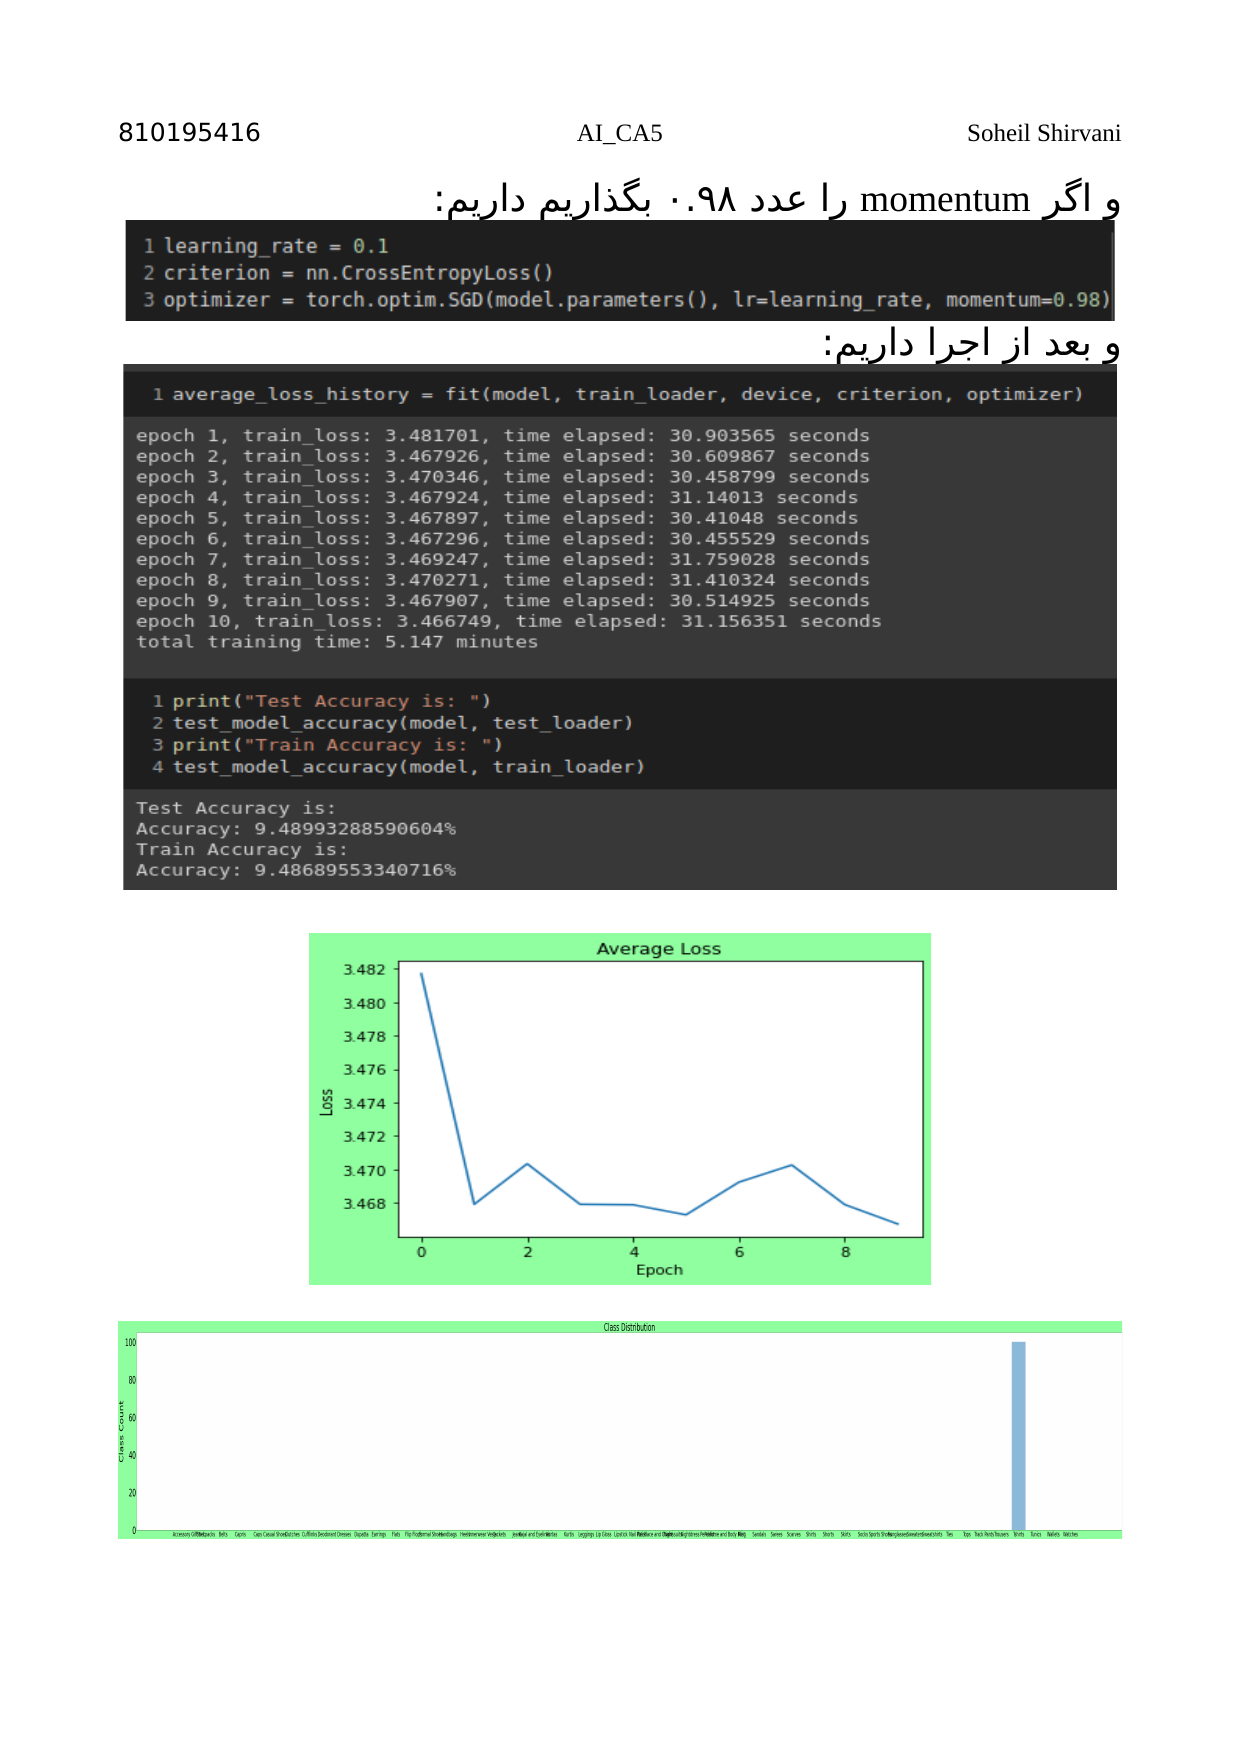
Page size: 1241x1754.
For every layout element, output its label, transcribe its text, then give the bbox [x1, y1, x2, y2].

picture [118, 1321, 1123, 1539]
picture [309, 933, 932, 1285]
picture [123, 364, 1117, 890]
text و بعد از اجرا داریم: [118, 221, 1122, 364]
text و اگر momentum را عدد ۰.۹۸ بگذاریم داریم: [118, 177, 1122, 221]
picture [125, 220, 1115, 321]
